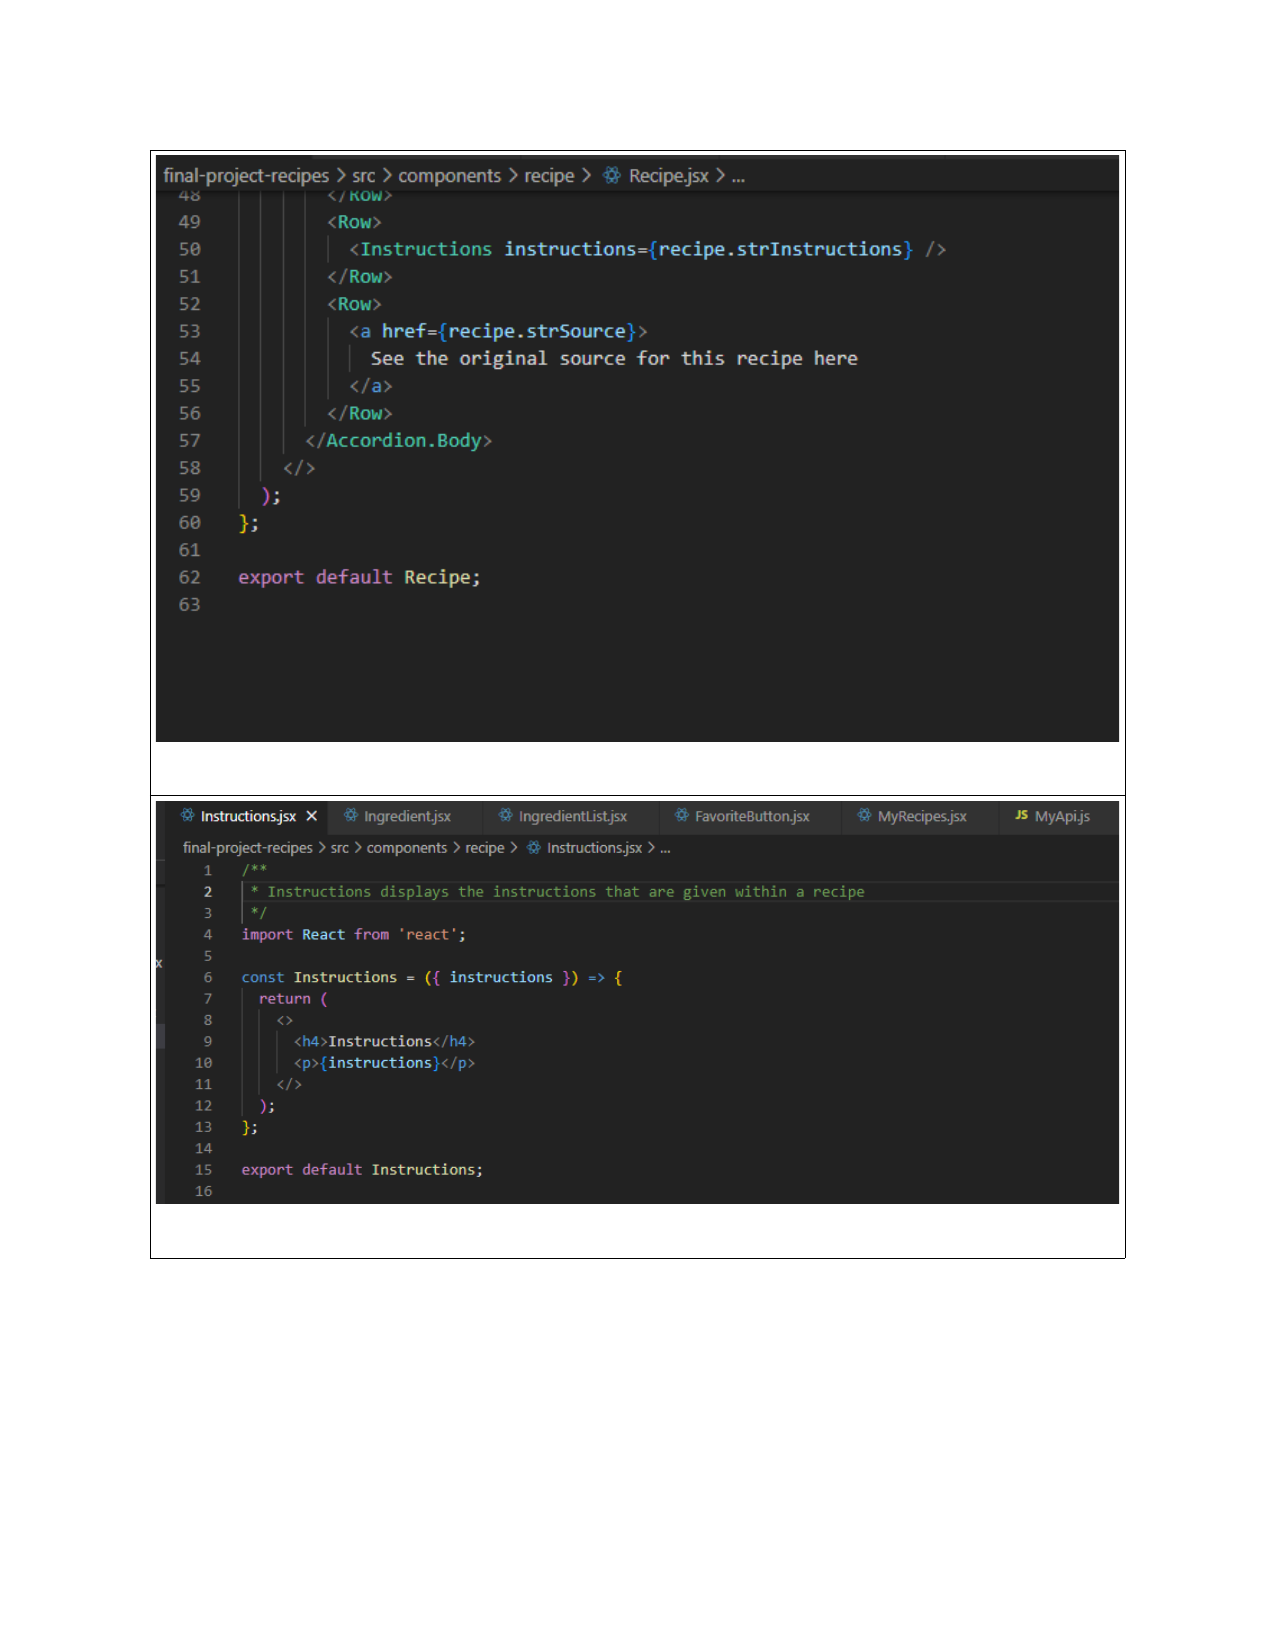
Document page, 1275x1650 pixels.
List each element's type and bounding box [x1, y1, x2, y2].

table_cell [151, 796, 1125, 1257]
table_cell [151, 151, 1125, 795]
picture [155, 801, 1120, 1204]
picture [155, 155, 1120, 742]
